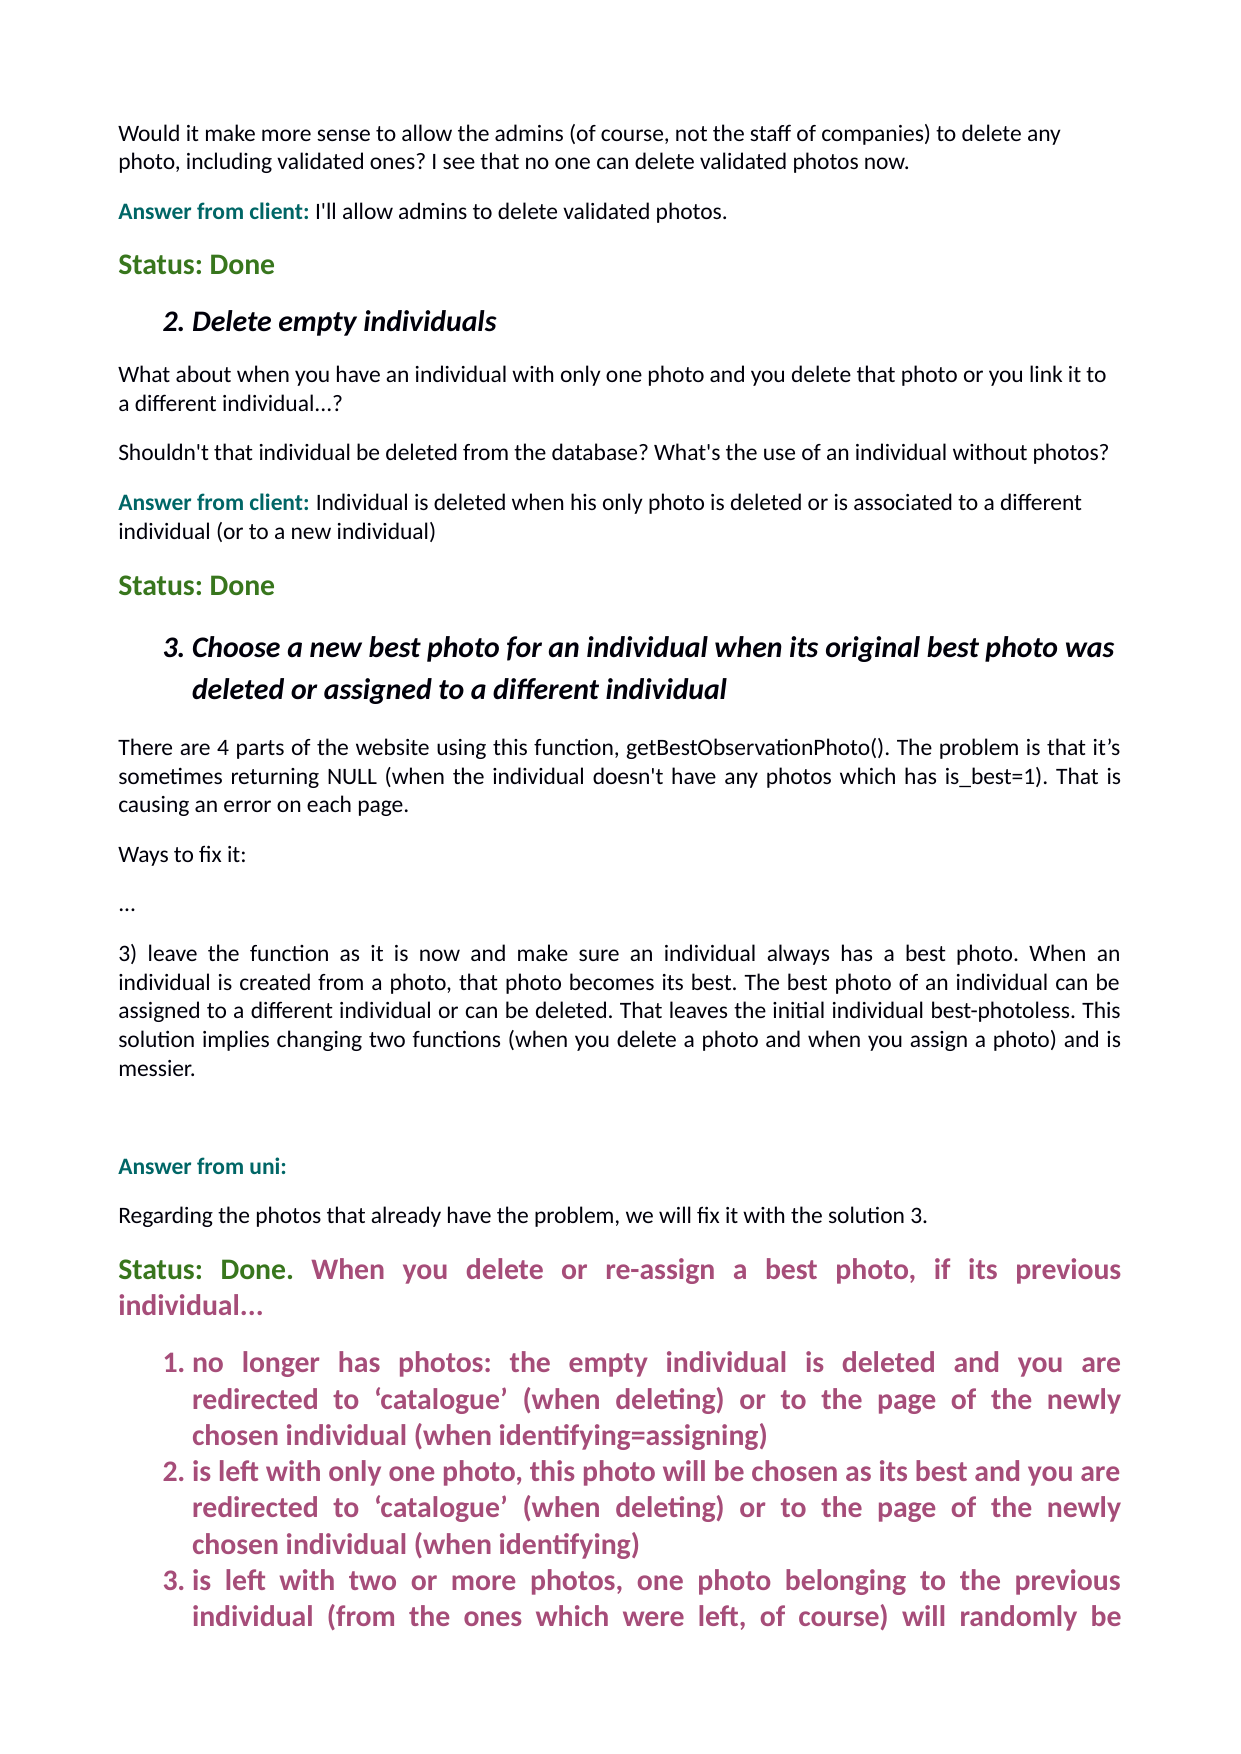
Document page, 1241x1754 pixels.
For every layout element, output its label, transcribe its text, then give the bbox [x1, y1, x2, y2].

list is left with two or more photos, one photo belonging to the previous individual (from the ones which were left, of course) will randomly be [162, 1561, 1122, 1634]
list Choose a new best photo for an individual when its original best photo was deleted or assigned to a different individual [162, 629, 1122, 707]
list no longer has photos: the empty individual is deleted and you are redirected to ‘catalogue’ (when deleting) or to the page of the newly chosen individual (when identifying=assigning) [162, 1344, 1122, 1453]
text Shouldn't that individual be deleted from the database? What's the use of an individual without photos? [118, 438, 1122, 467]
text 3) leave the function as it is now and make sure an individual always has a best photo. When an individual is created from a photo, that photo becomes its best. The best photo of an individual can be assigned to a different individual or can be deleted. That leaves the initial individual best-photoless. This solution implies changing two functions (when you delete a photo and when you assign a photo) and is messier. [118, 938, 1122, 1082]
text There are 4 parts of the website using this function, getBestObservationPhoto(). The problem is that it’s sometimes returning NULL (when the individual doesn't have any photos which has is_best=1). That is causing an error on each page. [118, 733, 1122, 819]
text Answer from client: I'll allow admins to delete validated photos. [118, 196, 1122, 225]
text Status: Done [118, 246, 1122, 282]
text ... [118, 889, 1122, 918]
text Status: Done [118, 566, 1122, 602]
text Answer from uni: [118, 1152, 1122, 1180]
text Would it make more sense to allow the admins (of course, not the staff of companies) to delete any photo, including validated ones? I see that no one can delete validated photos now. [118, 118, 1122, 175]
list Delete empty individuals [162, 303, 1122, 339]
text Ways to fix it: [118, 839, 1122, 868]
text Status: Done. When you delete or re-assign a best photo, if its previous individual... [118, 1251, 1122, 1323]
text Regarding the photos that already have the problem, we will fix it with the solution 3. [118, 1201, 1122, 1230]
list is left with only one photo, this photo will be chosen as its best and you are redirected to ‘catalogue’ (when deleting) or to the page of the newly chosen individual (when identifying) [162, 1453, 1122, 1561]
text What about when you have an individual with only one photo and you delete that photo or you link it to a different individual...? [118, 360, 1122, 417]
text Answer from client: Individual is deleted when his only photo is deleted or is associated to a different individual (or to a new individual) [118, 487, 1122, 545]
